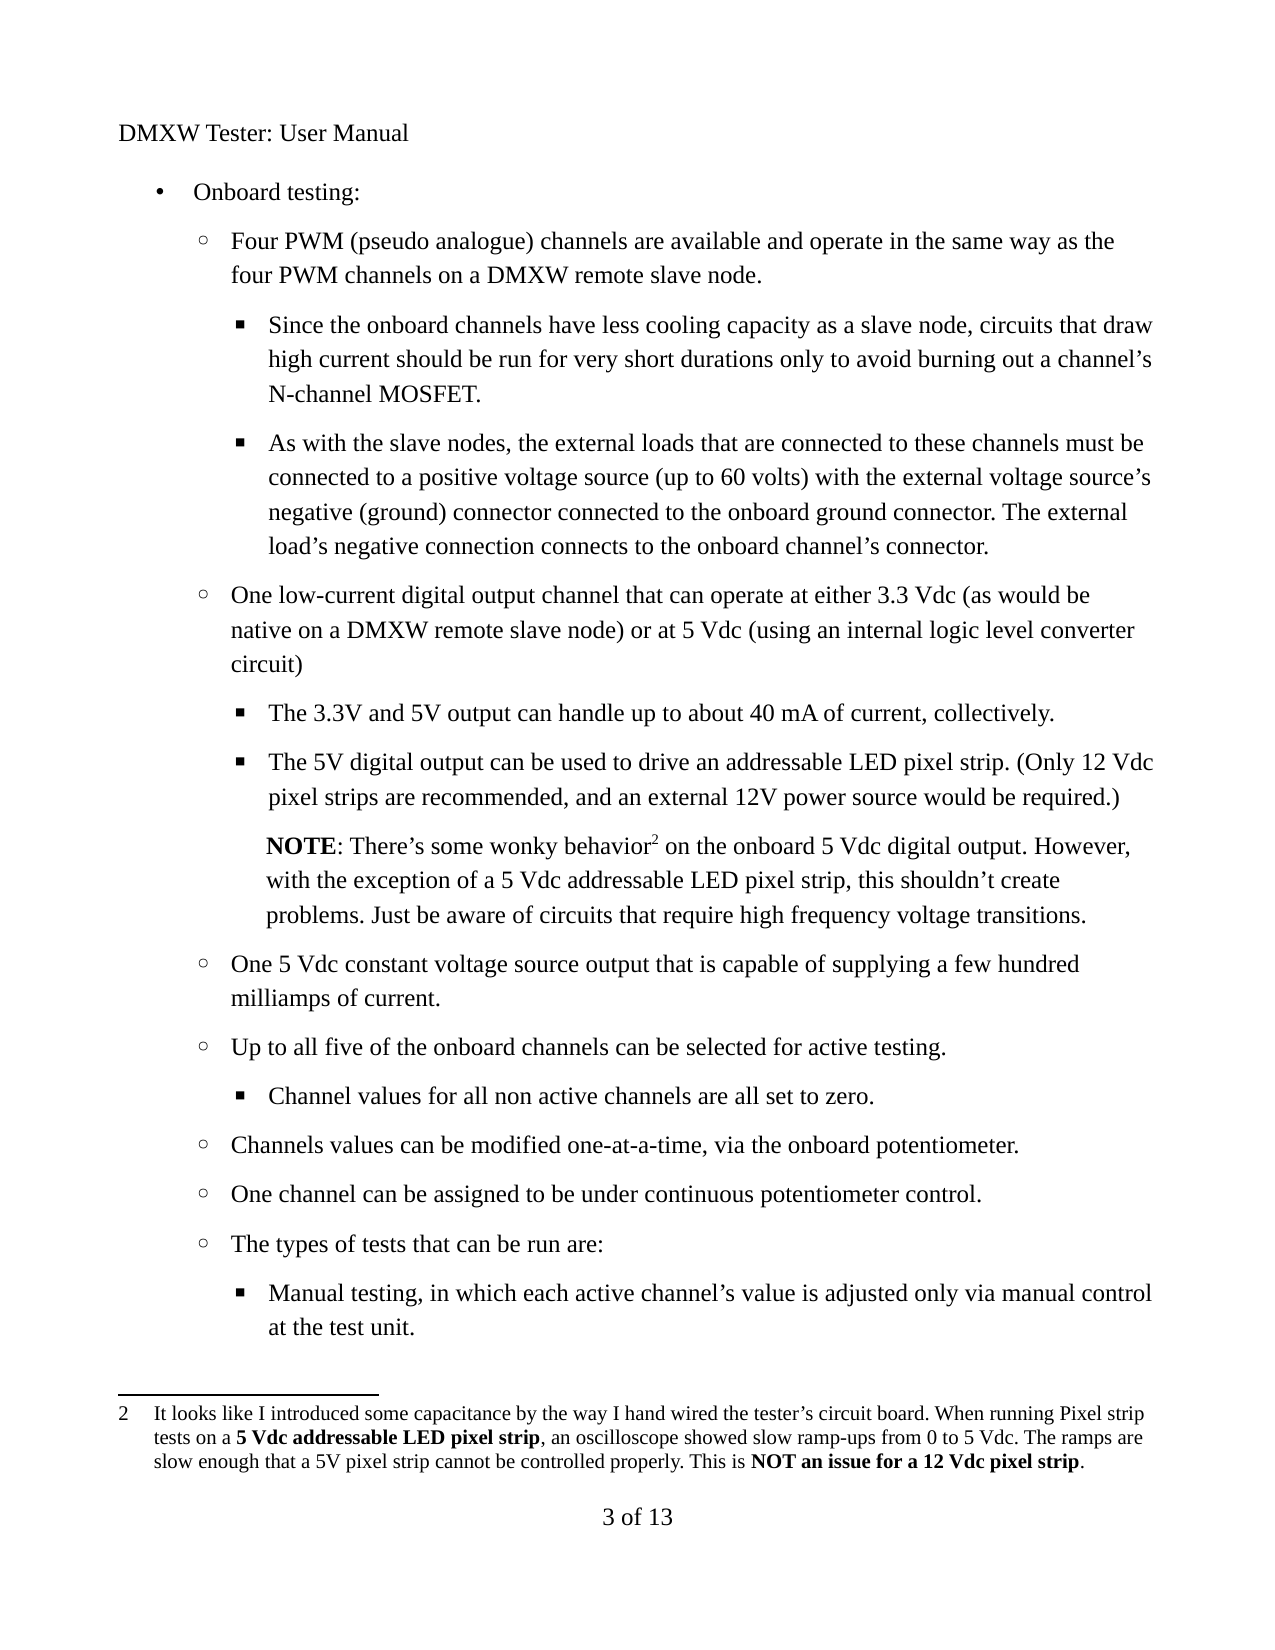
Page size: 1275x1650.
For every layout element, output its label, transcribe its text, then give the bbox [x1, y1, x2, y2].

list The 3.3V and 5V output can handle up to about 40 mA of current, collectively. [231, 698, 1157, 727]
list Four PWM (pseudo analogue) channels are available and operate in the same way as the four PWM channels on a DMXW remote slave node. [193, 226, 1157, 289]
text NOTE: There’s some wonky behavior on the onboard 5 Vdc digital output. However, with the exception of a 5 Vdc addressable LED pixel strip, this shouldn’t create problems. Just be aware of circuits that require high frequency voltage transitions. [266, 831, 1157, 928]
list As with the slave nodes, the external loads that are connected to these channels must be connected to a positive voltage source (up to 60 volts) with the external voltage source’s negative (ground) connector connected to the onboard ground connector. The external load’s negative connection connects to the onboard channel’s connector. [231, 428, 1157, 560]
list One low-current digital output channel that can operate at either 3.3 Vdc (as would be native on a DMXW remote slave node) or at 5 Vdc (using an internal logic level converter circuit) [193, 580, 1157, 678]
list Channels values can be modified one-at-a-time, via the onboard potentiometer. [193, 1131, 1157, 1159]
list Up to all five of the onboard channels can be selected for active testing. [193, 1032, 1157, 1061]
text It looks like I introduced some capacitance by the way I hand wired the tester’s circuit board. When running Pixel strip tests on a 5 Vdc addressable LED pixel strip, an oscilloscope showed slow ramp-ups from 0 to 5 Vdc. The ramps are slow enough that a 5V pixel strip cannot be controlled properly. This is NOT an issue for a 12 Vdc pixel strip. [118, 1401, 1157, 1473]
list The 5V digital output can be used to drive an addressable LED pixel strip. (Only 12 Vdc pixel strips are recommended, and an external 12V power source would be required.) [231, 747, 1157, 811]
list One 5 Vdc constant voltage source output that is capable of supplying a few hundred milliamps of current. [193, 949, 1157, 1012]
list Since the onboard channels have less cooling capacity as a slave node, circuits that draw high current should be run for very short durations only to avoid burning out a channel’s N-channel MOSFET. [231, 310, 1157, 407]
list One channel can be assigned to be under continuous potentiometer control. [193, 1179, 1157, 1208]
list Onboard testing: [156, 177, 1157, 206]
list Channel values for all non active channels are all set to zero. [231, 1081, 1157, 1110]
list The types of tests that can be run are: [193, 1229, 1157, 1257]
list Manual testing, in which each active channel’s value is adjusted only via manual control at the test unit. [231, 1278, 1157, 1341]
